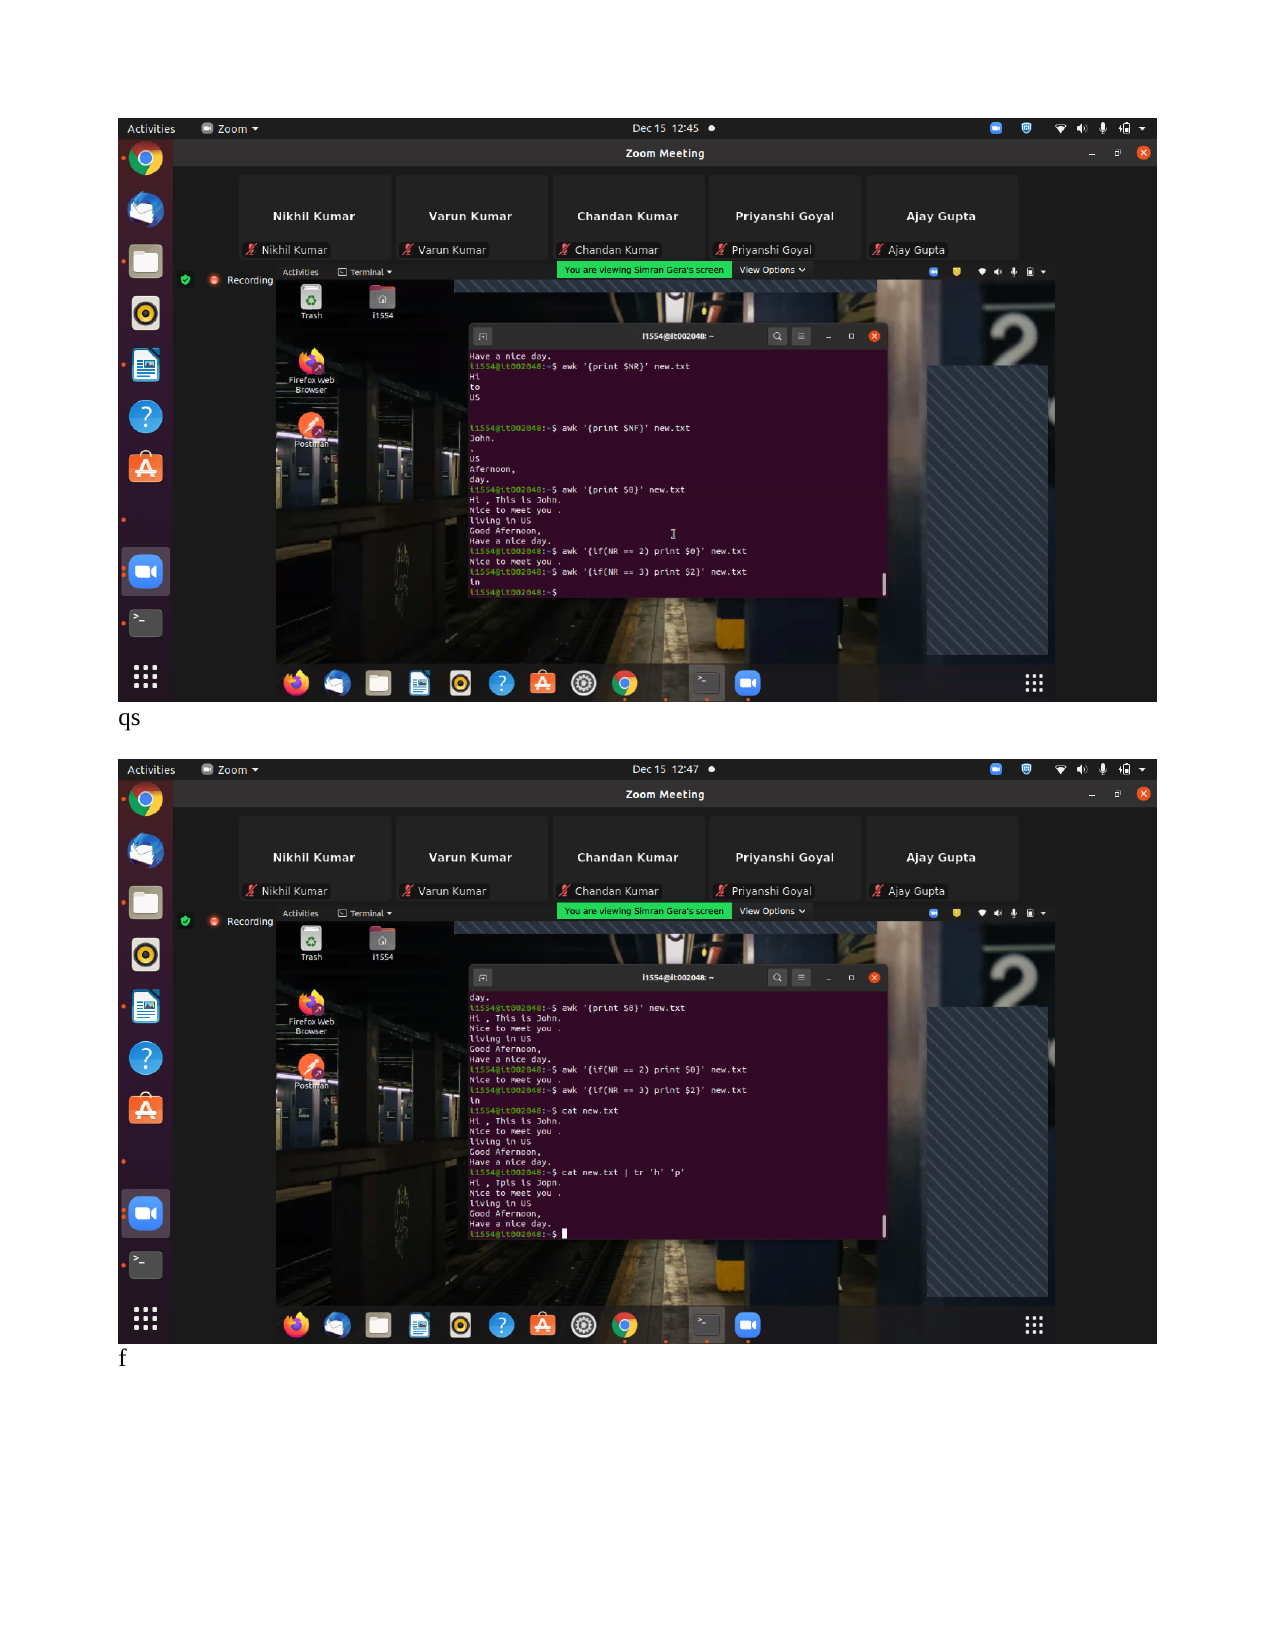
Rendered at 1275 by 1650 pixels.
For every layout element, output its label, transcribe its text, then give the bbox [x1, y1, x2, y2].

picture [118, 118, 1157, 702]
text qs [118, 702, 1157, 731]
text f [118, 1344, 1157, 1372]
picture [118, 759, 1157, 1344]
